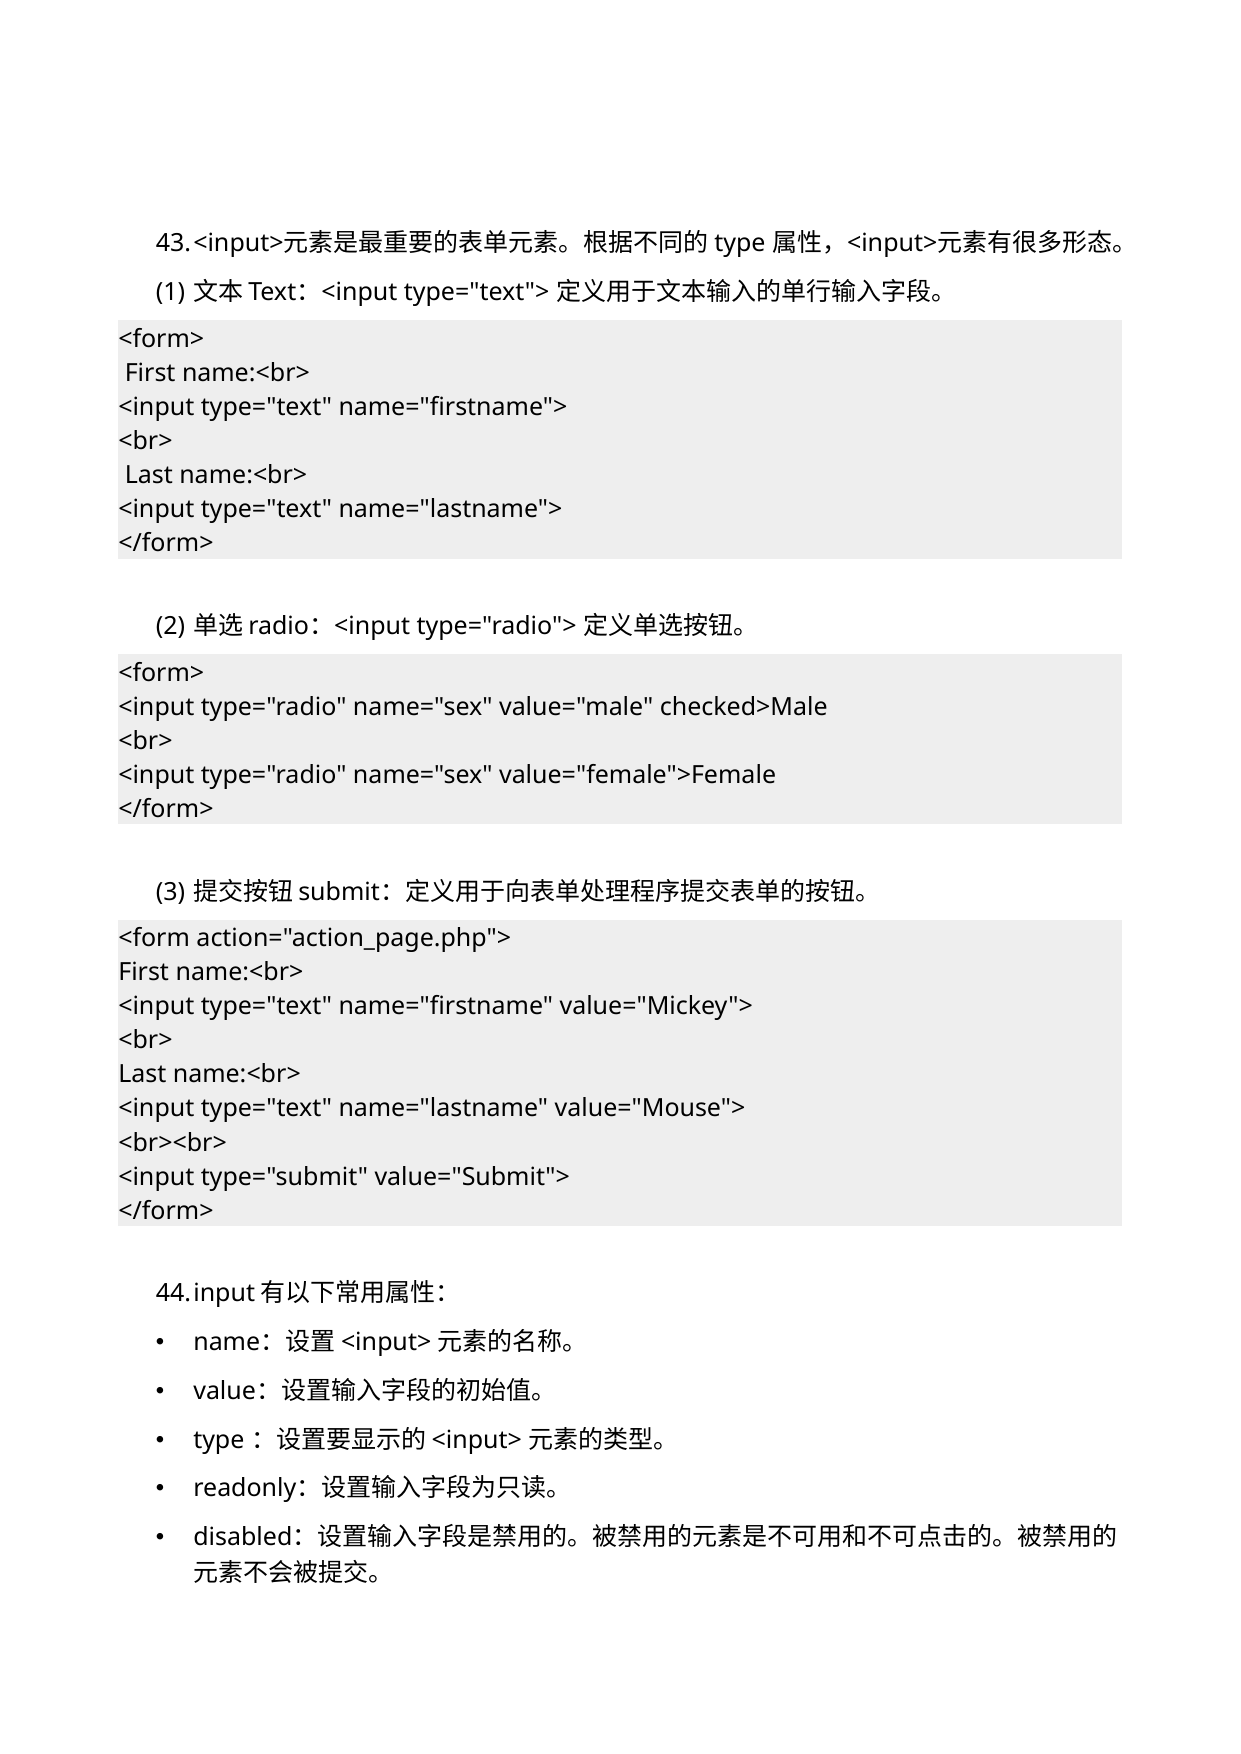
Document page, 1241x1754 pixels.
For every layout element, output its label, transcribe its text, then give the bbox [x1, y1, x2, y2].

list type ：设置要显示的 <input> 元素的类型。 [156, 1419, 1122, 1455]
list 单选radio：<input type="radio"> 定义单选按钮。 [156, 605, 1122, 642]
list name：设置 <input> 元素的名称。 [156, 1322, 1122, 1358]
table_header <form action="action_page.php"> First name:<br> <input type="text" name="firstname" value="Mickey"> <br> Last name:<br> <input type="text" name="lastname" value="Mouse"> <br><br> <input type="submit" value="Submit"> </form> [118, 920, 1122, 1226]
list disabled：设置输入字段是禁用的。被禁用的元素是不可用和不可点击的。被禁用的元素不会被提交。 [156, 1517, 1122, 1589]
list readonly：设置输入字段为只读。 [156, 1468, 1122, 1504]
table_header <form> <input type="radio" name="sex" value="male" checked>Male <br> <input type="radio" name="sex" value="female">Female </form> [118, 654, 1122, 824]
table_header <form> First name:<br> <input type="text" name="firstname"> <br> Last name:<br> <input type="text" name="lastname"> </form> [118, 320, 1122, 559]
list value：设置输入字段的初始值。 [156, 1370, 1122, 1407]
list 文本Text：<input type="text"> 定义用于文本输入的单行输入字段。 [156, 272, 1122, 308]
list <input>元素是最重要的表单元素。根据不同的 type 属性，<input>元素有很多形态。 [156, 223, 1122, 259]
list 提交按钮submit：定义用于向表单处理程序提交表单的按钮。 [156, 871, 1122, 907]
list input有以下常用属性： [156, 1273, 1122, 1309]
